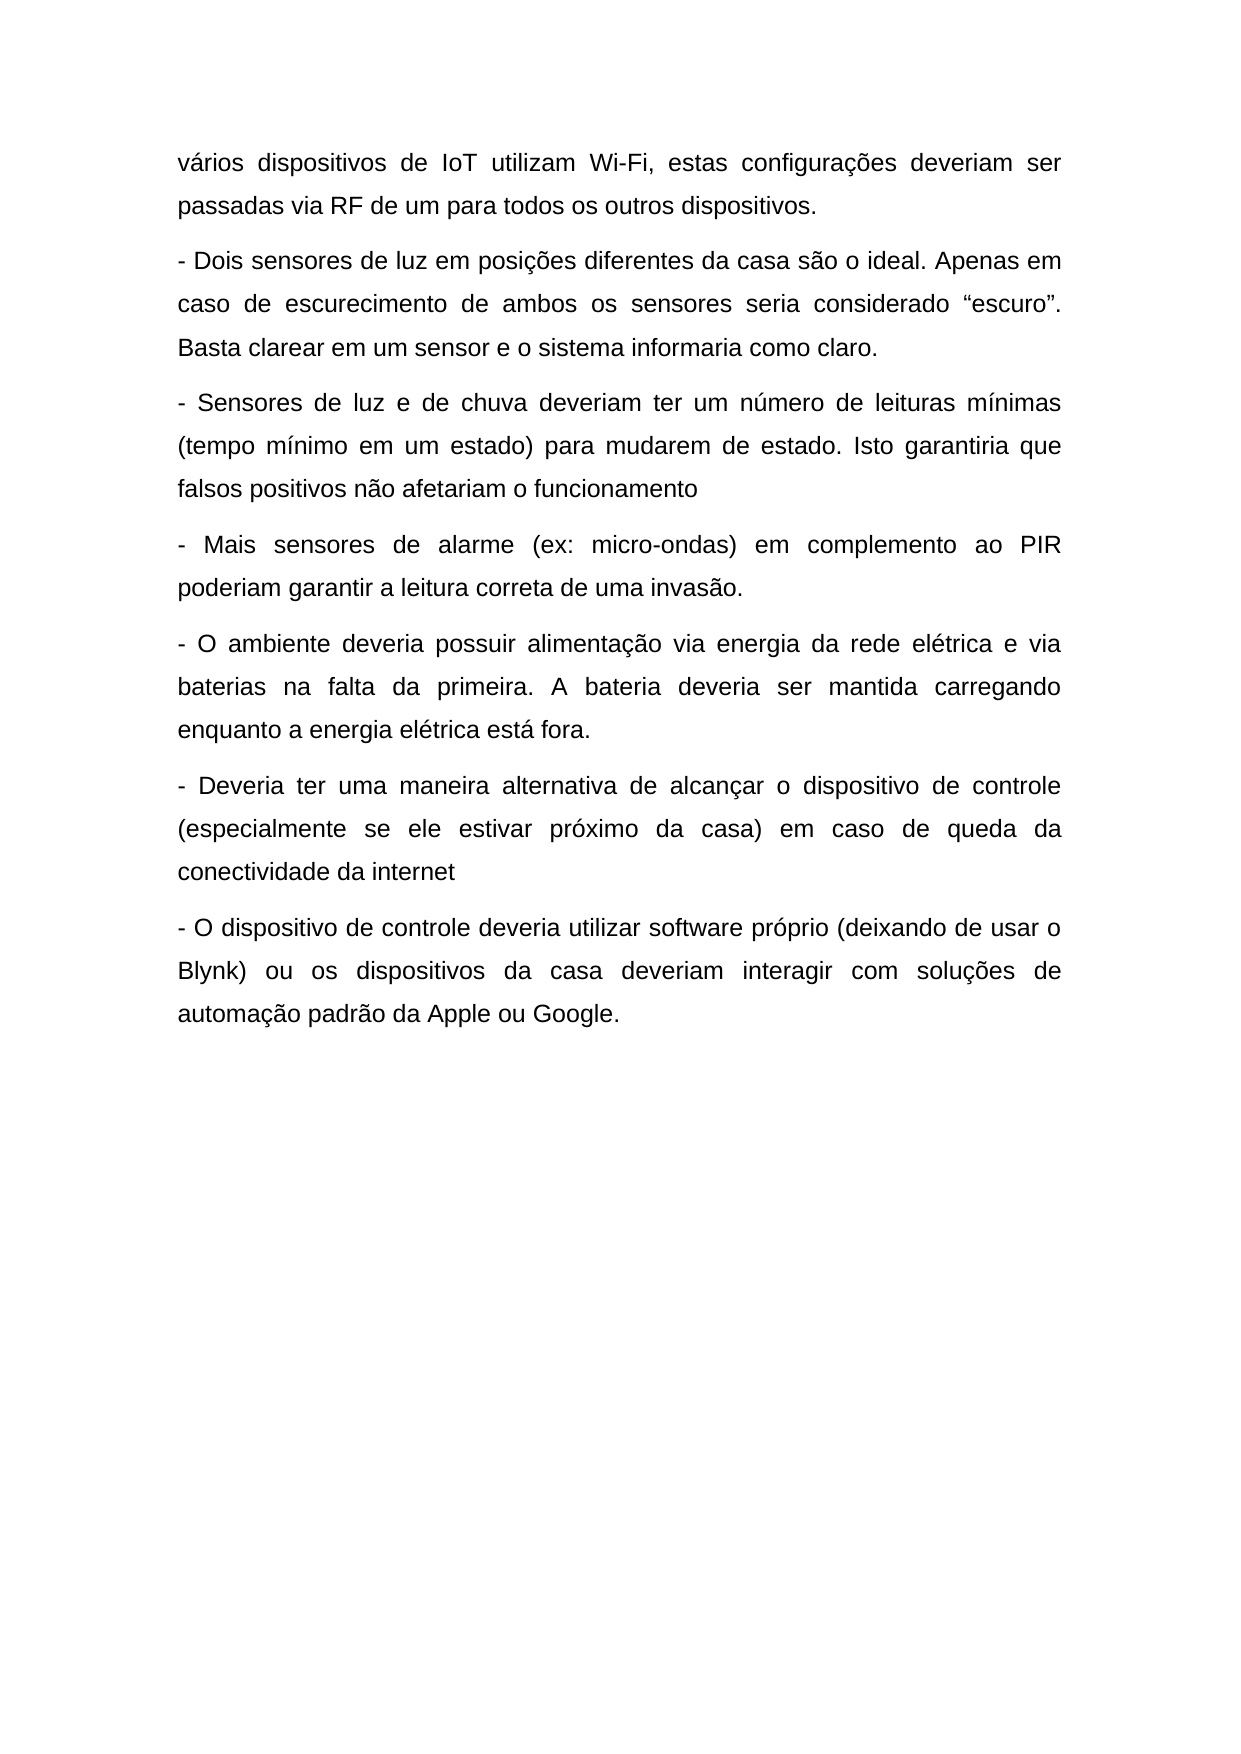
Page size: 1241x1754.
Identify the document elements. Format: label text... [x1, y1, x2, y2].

text - Mais sensores de alarme (ex: micro-ondas) em complemento ao PIR poderiam garantir a leitura correta de uma invasão. [177, 530, 1063, 602]
text vários dispositivos de IoT utilizam Wi-Fi, estas configurações deveriam ser passadas via RF de um para todos os outros dispositivos. [177, 148, 1063, 219]
text - Deveria ter uma maneira alternativa de alcançar o dispositivo de controle (especialmente se ele estivar próximo da casa) em caso de queda da conectividade da internet [177, 771, 1063, 886]
text - O dispositivo de controle deveria utilizar software próprio (deixando de usar o Blynk) ou os dispositivos da casa deveriam interagir com soluções de automação padrão da Apple ou Google. [177, 913, 1063, 1028]
text - O ambiente deveria possuir alimentação via energia da rede elétrica e via baterias na falta da primeira. A bateria deveria ser mantida carregando enquanto a energia elétrica está fora. [177, 629, 1063, 744]
text - Dois sensores de luz em posições diferentes da casa são o ideal. Apenas em caso de escurecimento de ambos os sensores seria considerado “escuro”. Basta clarear em um sensor e o sistema informaria como claro. [177, 246, 1063, 361]
text - Sensores de luz e de chuva deveriam ter um número de leituras mínimas (tempo mínimo em um estado) para mudarem de estado. Isto garantiria que falsos positivos não afetariam o funcionamento [177, 388, 1063, 503]
